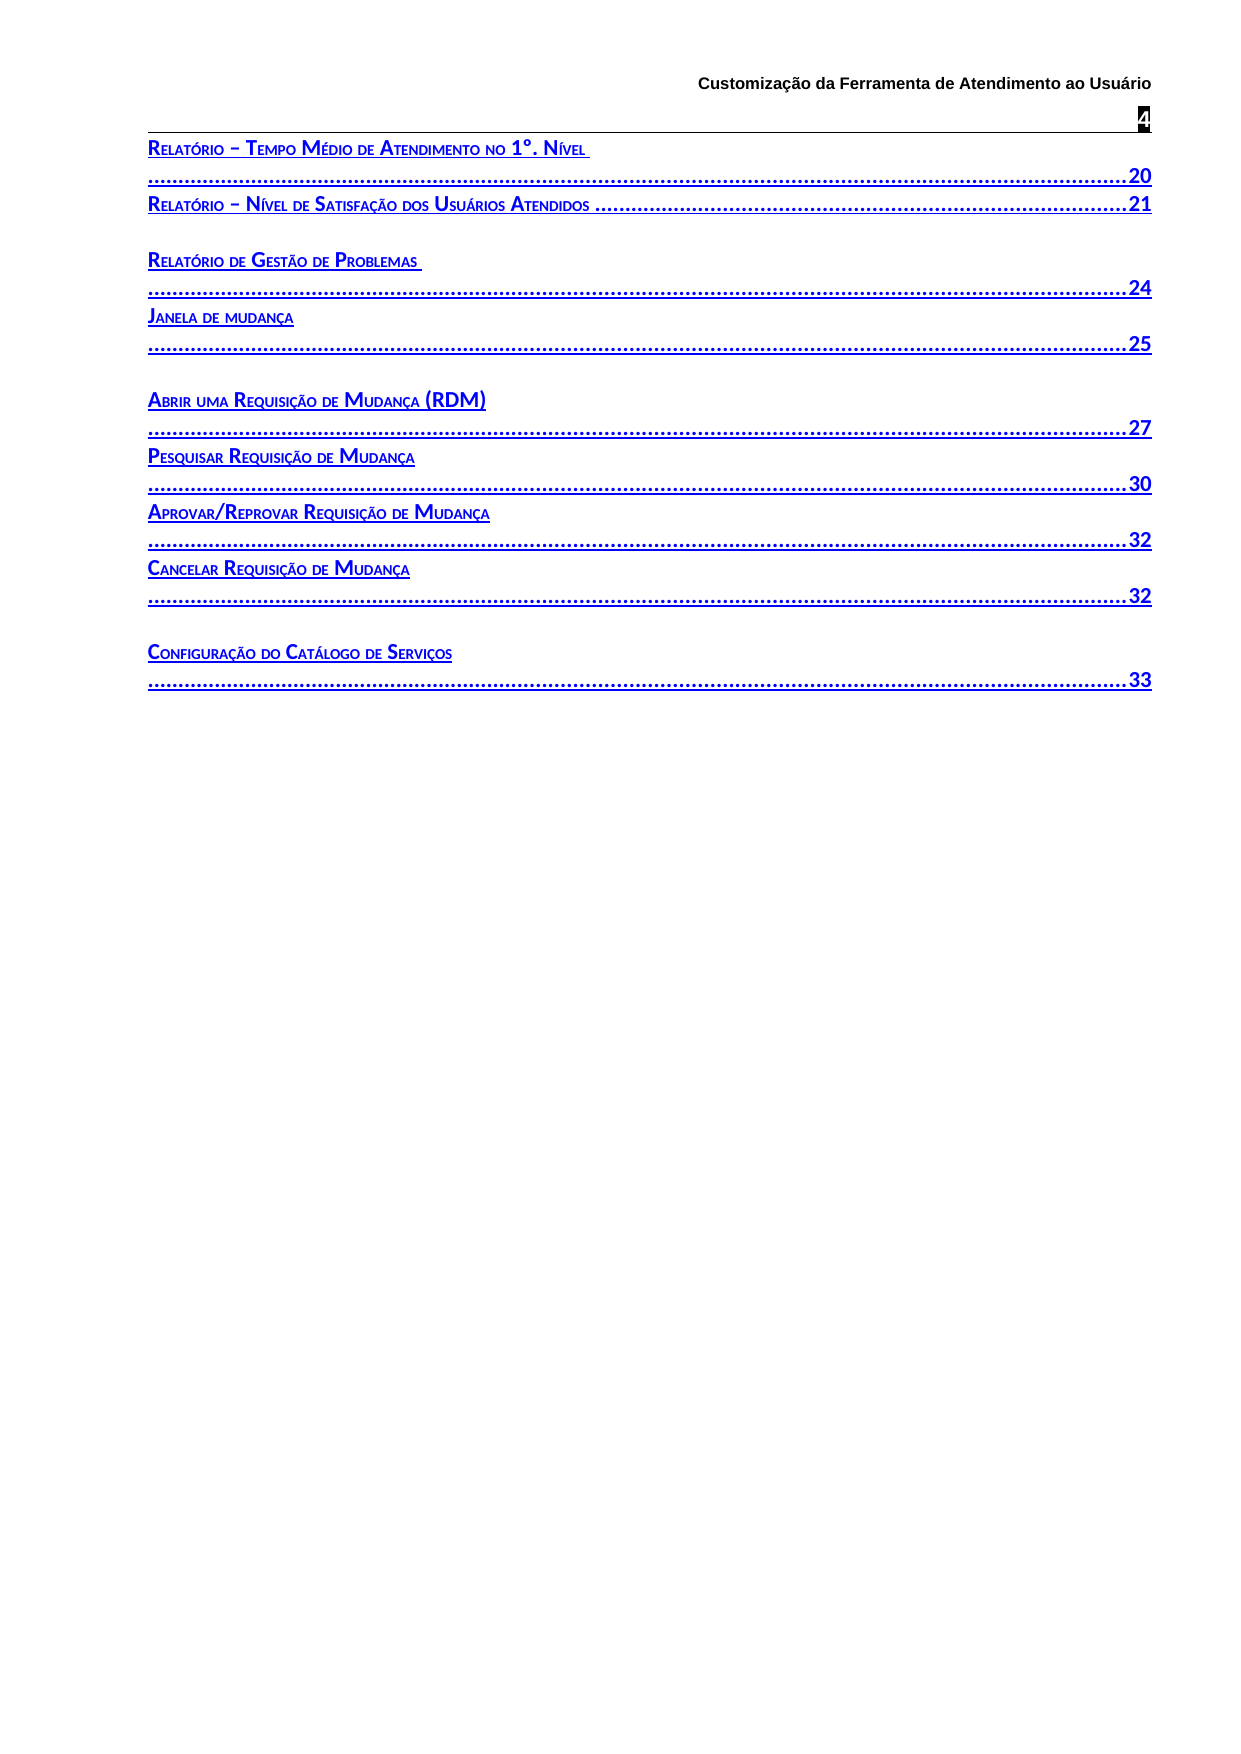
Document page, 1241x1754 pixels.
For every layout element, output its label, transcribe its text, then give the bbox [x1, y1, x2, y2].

text Relatório – Nível de Satisfação dos Usuários Atendidos 21 [148, 189, 1152, 213]
text Pesquisar Requisição de Mudança 30 [148, 441, 1152, 493]
text Configuração do Catálogo de Serviços 33 [148, 609, 1152, 689]
text Janela de mudança 25 [148, 301, 1152, 353]
text Cancelar Requisição de Mudança 32 [148, 553, 1152, 605]
text Aprovar/Reprovar Requisição de Mudança 32 [148, 497, 1152, 549]
text Relatório de Gestão de Problemas 24 [148, 217, 1152, 297]
text Abrir uma Requisição de Mudança (RDM) 27 [148, 357, 1152, 437]
text Relatório – Tempo Médio de Atendimento no 1º. Nível 20 [148, 133, 1152, 185]
